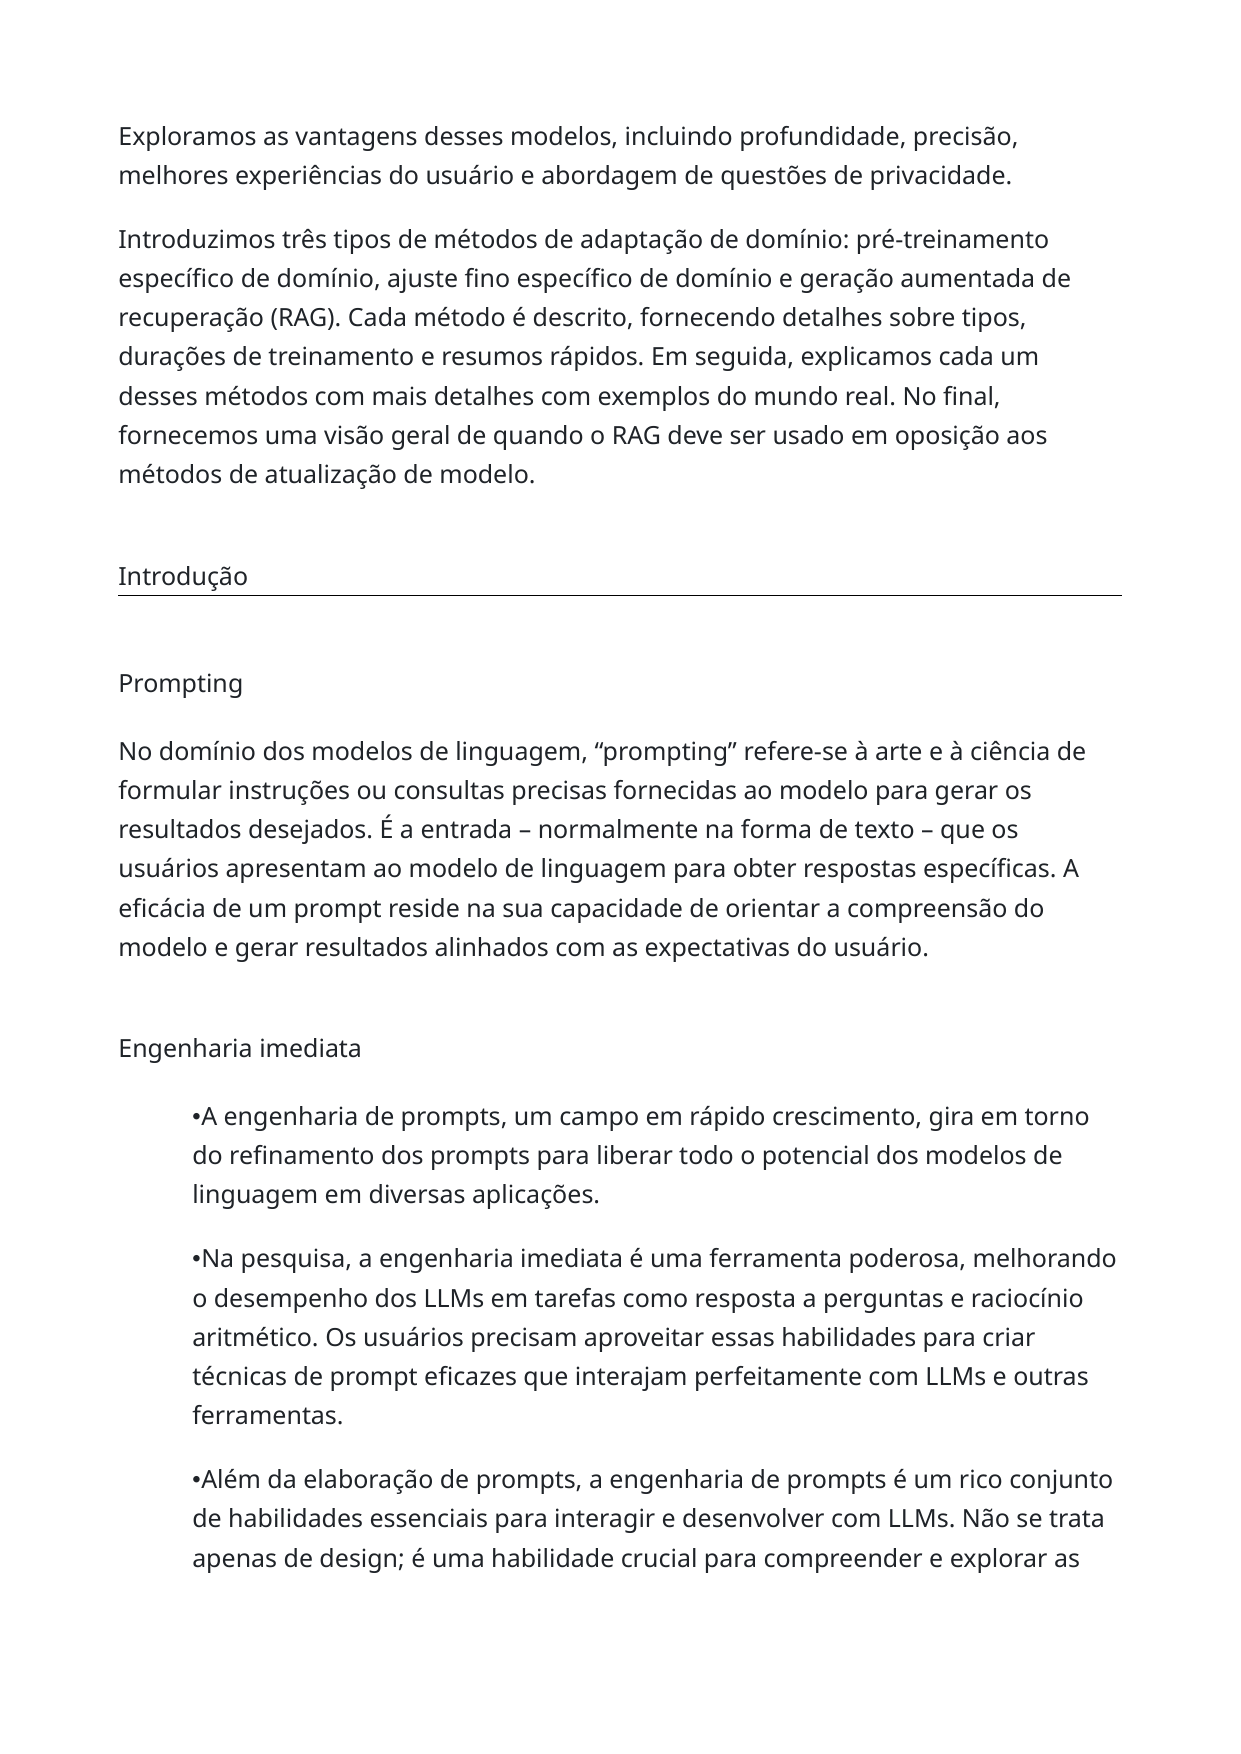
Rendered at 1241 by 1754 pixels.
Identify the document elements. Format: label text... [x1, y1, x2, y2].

list A engenharia de prompts, um campo em rápido crescimento, gira em torno do refinamento dos prompts para liberar todo o potencial dos modelos de linguagem em diversas aplicações. [118, 1099, 1122, 1211]
subtitle Prompting [118, 666, 1122, 700]
text Exploramos as vantagens desses modelos, incluindo profundidade, precisão, melhores experiências do usuário e abordagem de questões de privacidade. [118, 118, 1122, 191]
list Na pesquisa, a engenharia imediata é uma ferramenta poderosa, melhorando o desempenho dos LLMs em tarefas como resposta a perguntas e raciocínio aritmético. Os usuários precisam aproveitar essas habilidades para criar técnicas de prompt eficazes que interajam perfeitamente com LLMs e outras ferramentas. [118, 1241, 1122, 1432]
text No domínio dos modelos de linguagem, “prompting” refere-se à arte e à ciência de formular instruções ou consultas precisas fornecidas ao modelo para gerar os resultados desejados. É a entrada – normalmente na forma de texto – que os usuários apresentam ao modelo de linguagem para obter respostas específicas. A eficácia de um prompt reside na sua capacidade de orientar a compreensão do modelo e gerar resultados alinhados com as expectativas do usuário. [118, 734, 1122, 963]
text Introduzimos três tipos de métodos de adaptação de domínio: pré-treinamento específico de domínio, ajuste fino específico de domínio e geração aumentada de recuperação (RAG). Cada método é descrito, fornecendo detalhes sobre tipos, durações de treinamento e resumos rápidos. Em seguida, explicamos cada um desses métodos com mais detalhes com exemplos do mundo real. No final, fornecemos uma visão geral de quando o RAG deve ser usado em oposição aos métodos de atualização de modelo. [118, 221, 1122, 491]
subtitle Introdução [118, 558, 1122, 595]
subtitle Engenharia imediata [118, 1031, 1122, 1065]
list Além da elaboração de prompts, a engenharia de prompts é um rico conjunto de habilidades essenciais para interagir e desenvolver com LLMs. Não se trata apenas de design; é uma habilidade crucial para compreender e explorar as [118, 1462, 1122, 1574]
